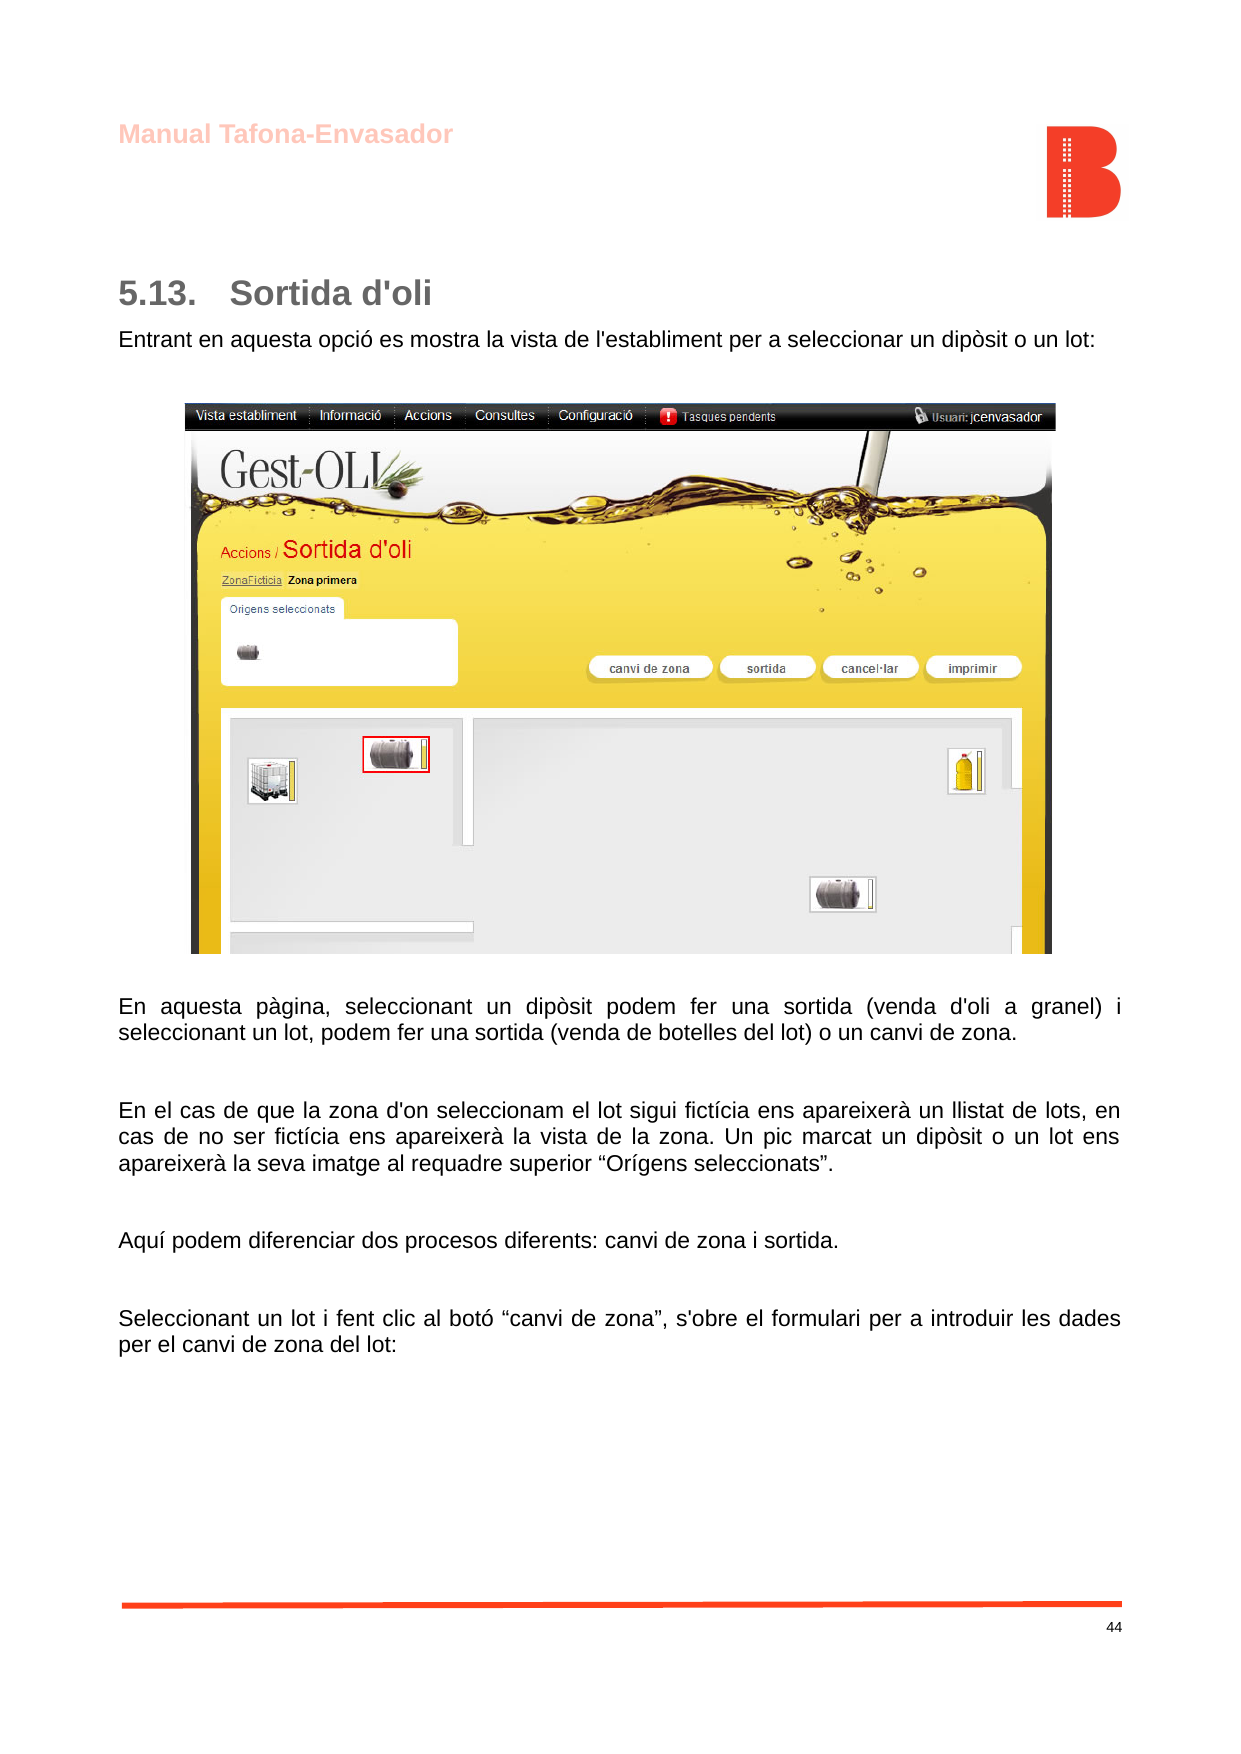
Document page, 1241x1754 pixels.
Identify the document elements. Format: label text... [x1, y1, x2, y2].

picture [184, 403, 1056, 954]
text Entrant en aquesta opció es mostra la vista de l'establiment per a seleccionar un dipòsit o un lot: [118, 326, 1122, 352]
text En el cas de que la zona d'on seleccionam el lot sigui fictícia ens apareixerà un llistat de lots, en cas de no ser fictícia ens apareixerà la vista de la zona. Un pic marcat un dipòsit o un lot ens apareixerà la seva imatge al requadre superior “Orígens seleccionats”. [118, 1097, 1122, 1176]
text Aquí podem diferenciar dos procesos diferents: canvi de zona i sortida. [118, 1227, 1122, 1254]
text Seleccionant un lot i fent clic al botó “canvi de zona”, s'obre el formulari per a introduir les dades per el canvi de zona del lot: [118, 1305, 1122, 1358]
subtitle Sortida d'oli [118, 273, 1122, 313]
picture [1036, 124, 1130, 221]
text En aquesta pàgina, seleccionant un dipòsit podem fer una sortida (venda d'oli a granel) i seleccionant un lot, podem fer una sortida (venda de botelles del lot) o un canvi de zona. [118, 993, 1122, 1046]
